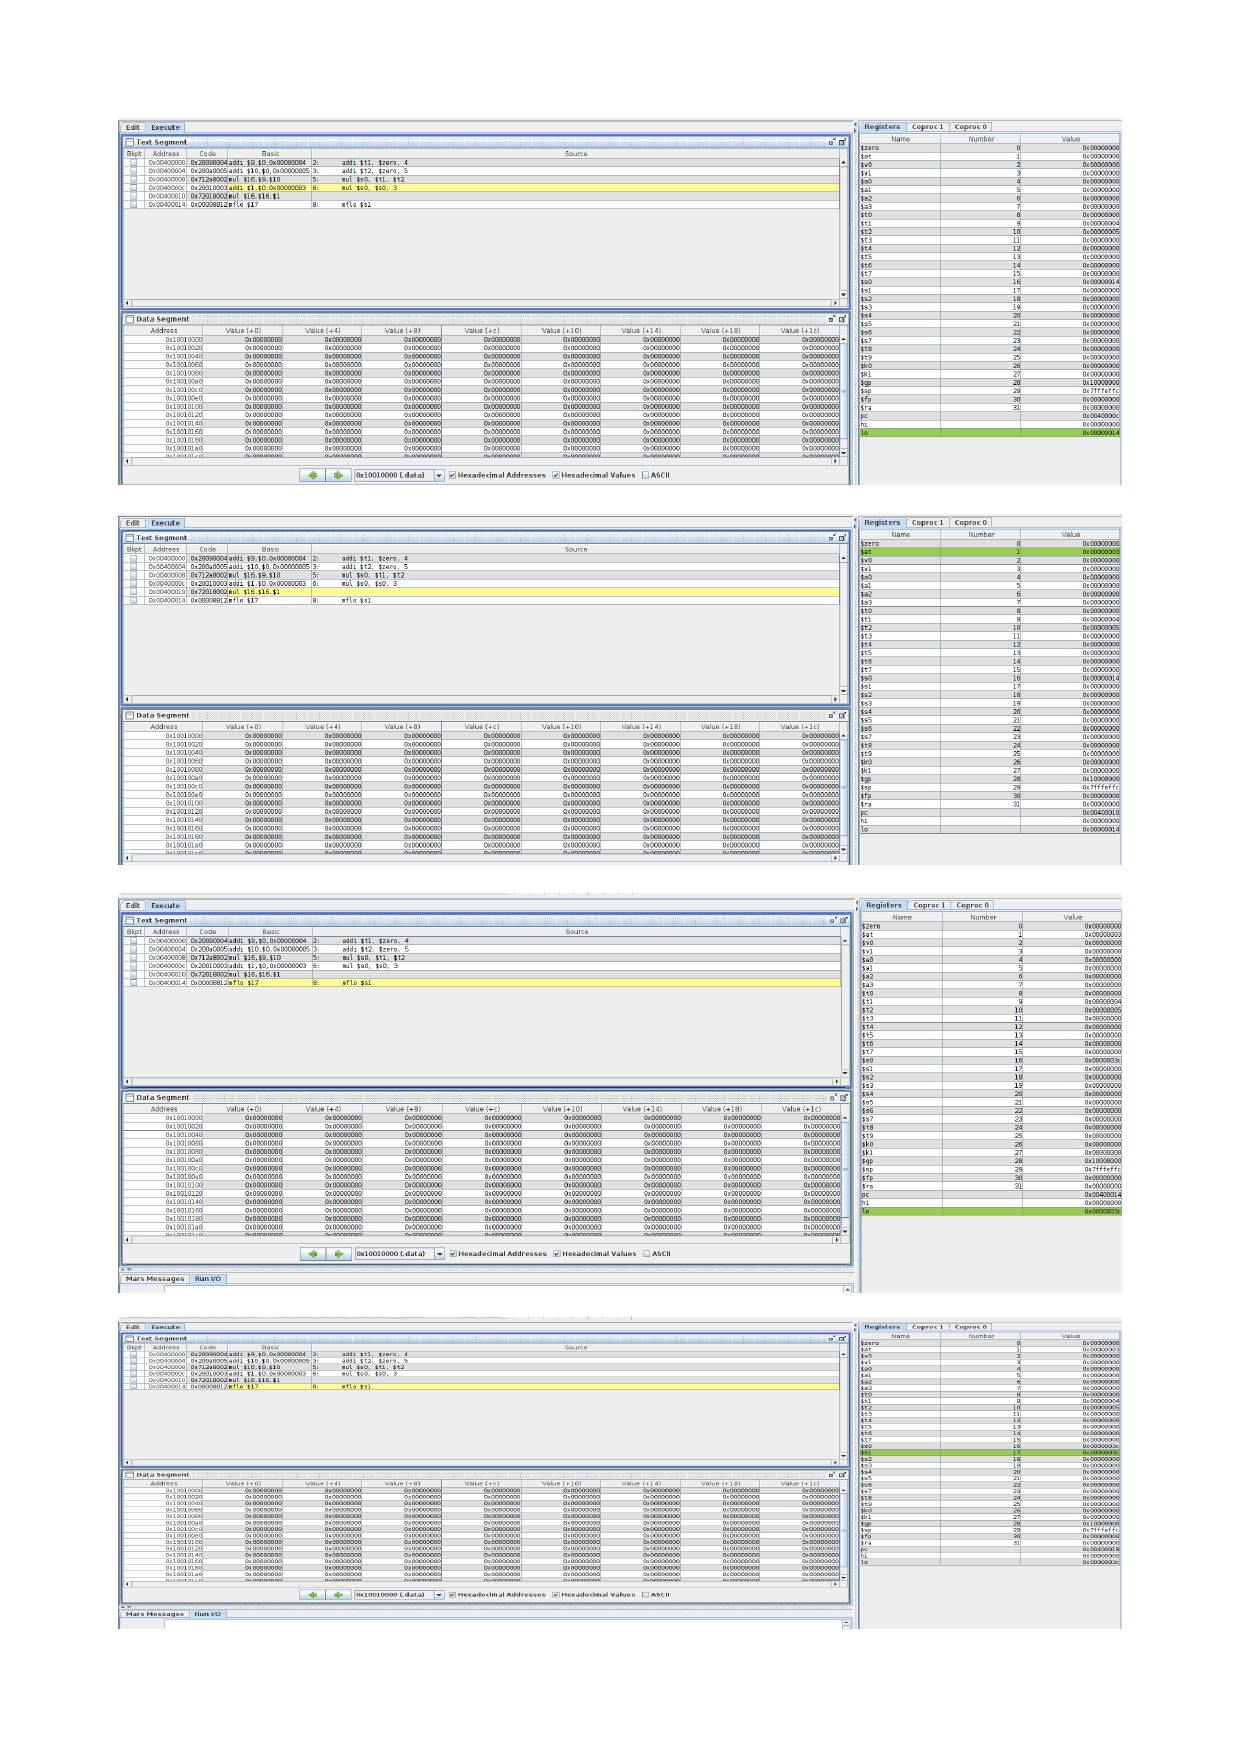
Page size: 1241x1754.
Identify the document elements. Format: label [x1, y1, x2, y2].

picture [118, 118, 1123, 485]
picture [118, 893, 1123, 1293]
picture [118, 514, 1123, 865]
picture [118, 1317, 1123, 1629]
